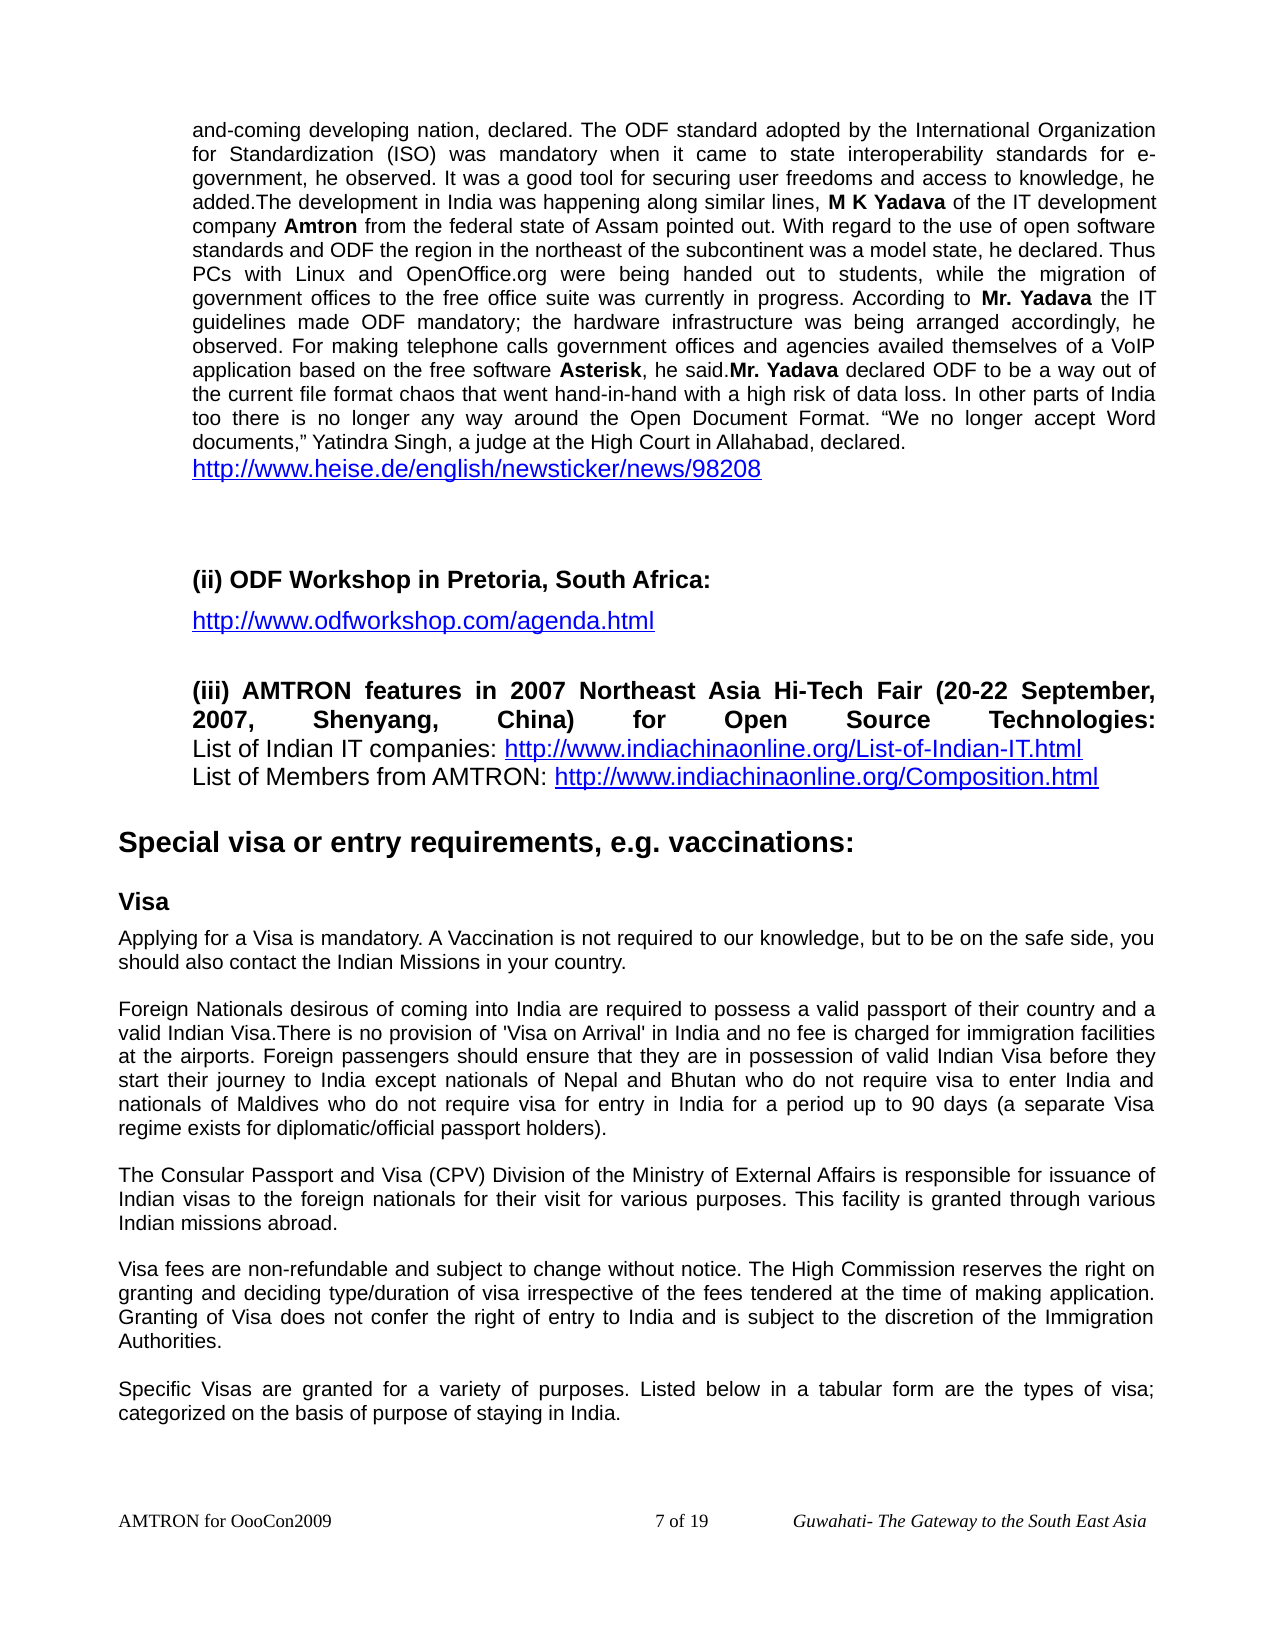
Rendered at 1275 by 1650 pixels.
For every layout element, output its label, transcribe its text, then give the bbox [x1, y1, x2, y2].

text List of Members from AMTRON: http://www.indiachinaonline.org/Composition.html [118, 762, 1157, 791]
text http://www.heise.de/english/newsticker/news/98208 [192, 453, 1157, 482]
text (ii) ODF Workshop in Pretoria, South Africa: [192, 565, 1157, 593]
text Visa fees are non-refundable and subject to change without notice. The High Commission reserves the right on granting and deciding type/duration of visa irrespective of the fees tendered at the time of making application. Granting of Visa does not confer the right of entry to India and is subject to the discretion of the Immigration Authorities. Specific Visas are granted for a variety of purposes. Listed below in a tabular form are the types of visa; categorized on the basis of purpose of staying in India. [118, 1257, 1157, 1424]
subtitle Visa [118, 887, 1157, 916]
text and-coming developing nation, declared. The ODF standard adopted by the International Organization for Standardization (ISO) was mandatory when it came to state interoperability standards for e-government, he observed. It was a good tool for securing user freedoms and access to knowledge, he added.The development in India was happening along similar lines, M K Yadava of the IT development company Amtron from the federal state of Assam pointed out. With regard to the use of open software standards and ODF the region in the northeast of the subcontinent was a model state, he declared. Thus PCs with Linux and OpenOffice.org were being handed out to students, while the migration of government offices to the free office suite was currently in progress. According to Mr. Yadava the IT guidelines made ODF mandatory; the hardware infrastructure was being arranged accordingly, he observed. For making telephone calls government offices and agencies availed themselves of a VoIP application based on the free software Asterisk, he said.Mr. Yadava declared ODF to be a way out of the current file format chaos that went hand-in-hand with a high risk of data loss. In other parts of India too there is no longer any way around the Open Document Format. “We no longer accept Word documents,” Yatindra Singh, a judge at the High Court in Allahabad, declared. [192, 118, 1157, 453]
text Foreign Nationals desirous of coming into India are required to possess a valid passport of their country and a valid Indian Visa.There is no provision of 'Visa on Arrival' in India and no fee is charged for immigration facilities at the airports. Foreign passengers should ensure that they are in possession of valid Indian Visa before they start their journey to India except nationals of Nepal and Bhutan who do not require visa to enter India and nationals of Maldives who do not require visa for entry in India for a period up to 90 days (a separate Visa regime exists for diplomatic/official passport holders). [118, 996, 1157, 1140]
text Applying for a Visa is mandatory. A Vaccination is not required to our knowledge, but to be on the safe side, you should also contact the Indian Missions in your country. [118, 926, 1157, 974]
text The Consular Passport and Visa (CPV) Division of the Ministry of External Affairs is responsible for issuance of Indian visas to the foreign nationals for their visit for various purposes. This facility is granted through various Indian missions abroad. [118, 1162, 1157, 1234]
text Special visa or entry requirements, e.g. vaccinations: [118, 824, 1157, 887]
text (iii) AMTRON features in 2007 Northeast Asia Hi-Tech Fair (20-22 September, 2007, Shenyang, China) for Open Source Technologies: List of Indian IT companies: http://www.indiachinaonline.org/List-of-Indian-IT.html [192, 676, 1157, 762]
text http://www.odfworkshop.com/agenda.html [192, 606, 1157, 635]
